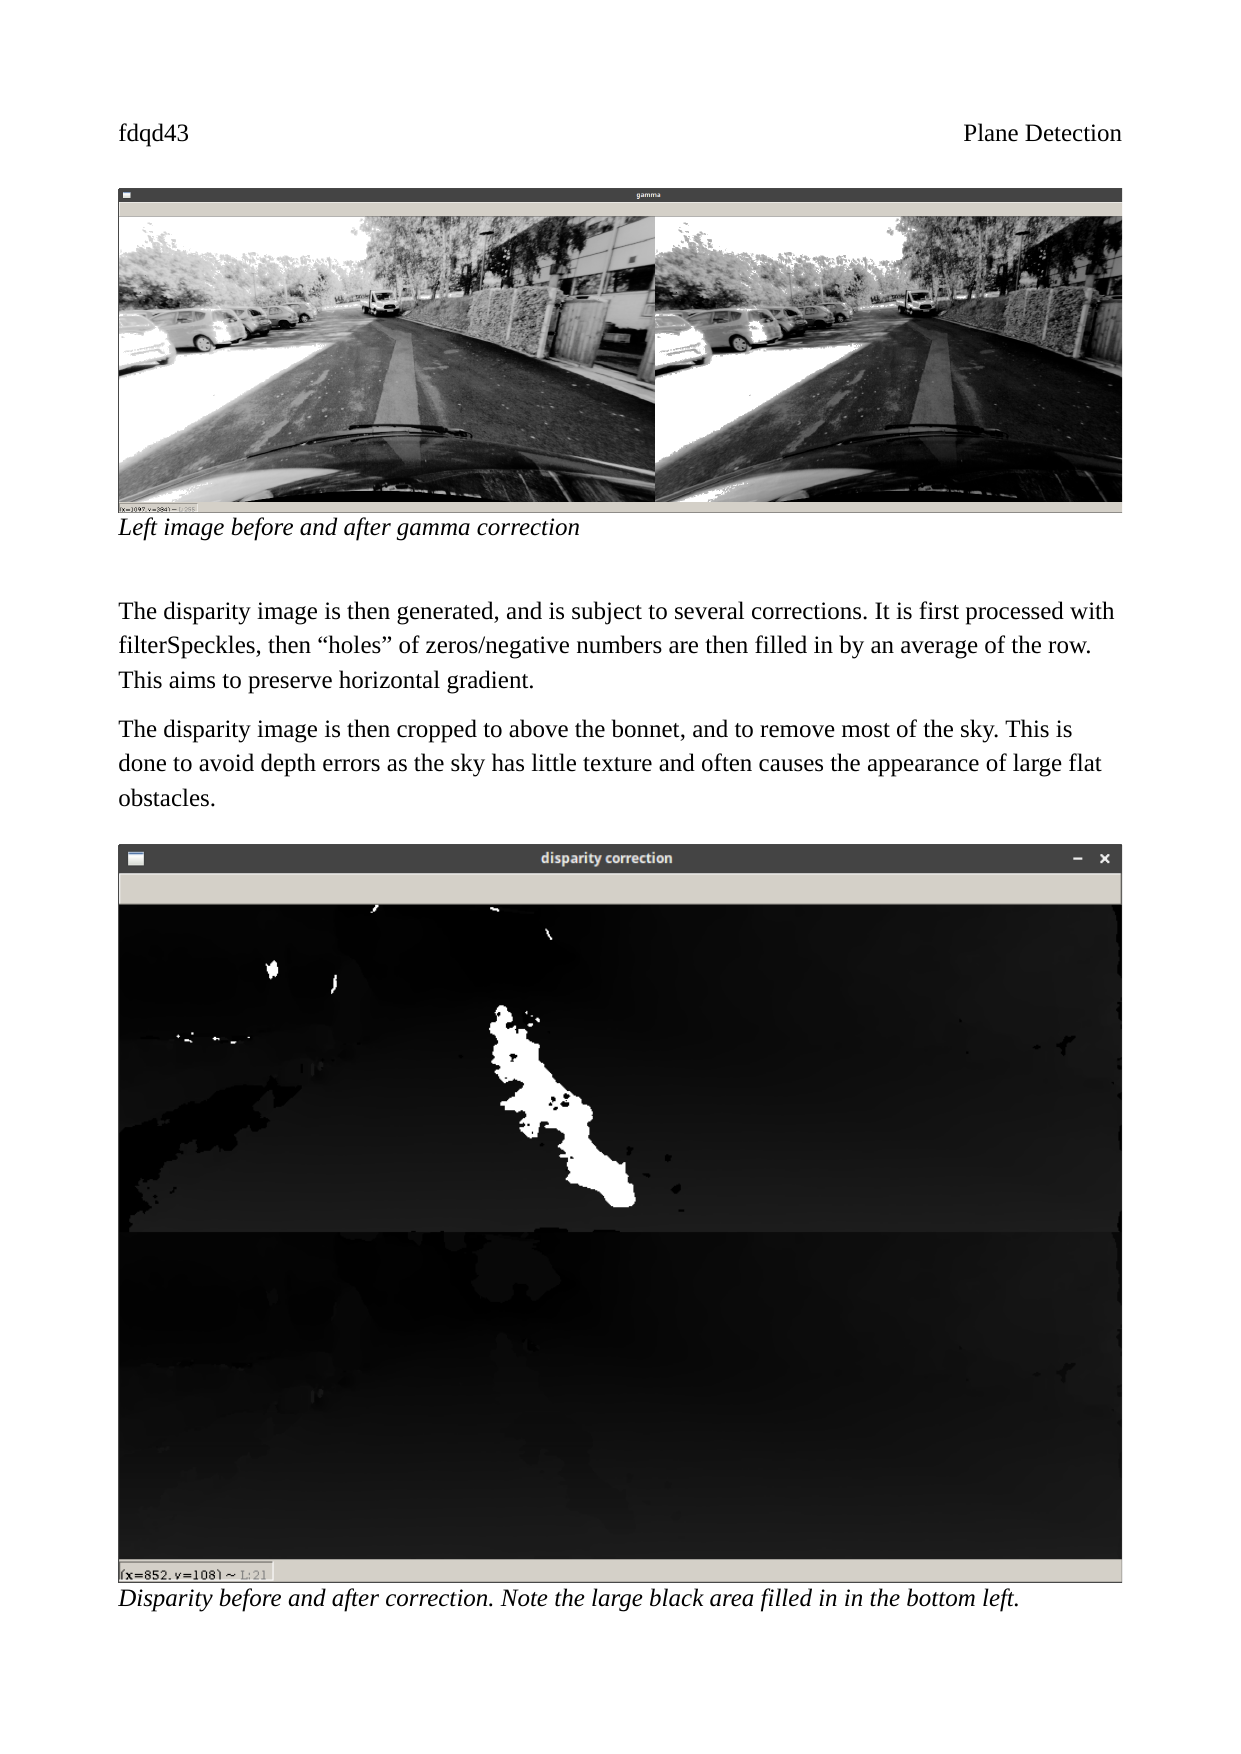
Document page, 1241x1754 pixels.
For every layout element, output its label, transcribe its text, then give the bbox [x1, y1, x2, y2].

text The disparity image is then generated, and is subject to several corrections. It is first processed with filterSpeckles, then “holes” of zeros/negative numbers are then filled in by an average of the row. This aims to preserve horizontal gradient. [118, 596, 1122, 694]
picture [118, 188, 1123, 513]
text Left image before and after gamma correction [118, 513, 1122, 541]
text The disparity image is then cropped to above the bonnet, and to remove most of the sky. This is done to avoid depth errors as the sky has little texture and often causes the appearance of large flat obstacles. [118, 714, 1122, 812]
picture [118, 844, 1123, 1583]
text Disparity before and after correction. Note the large black area filled in in the bottom left. [118, 1583, 1122, 1611]
